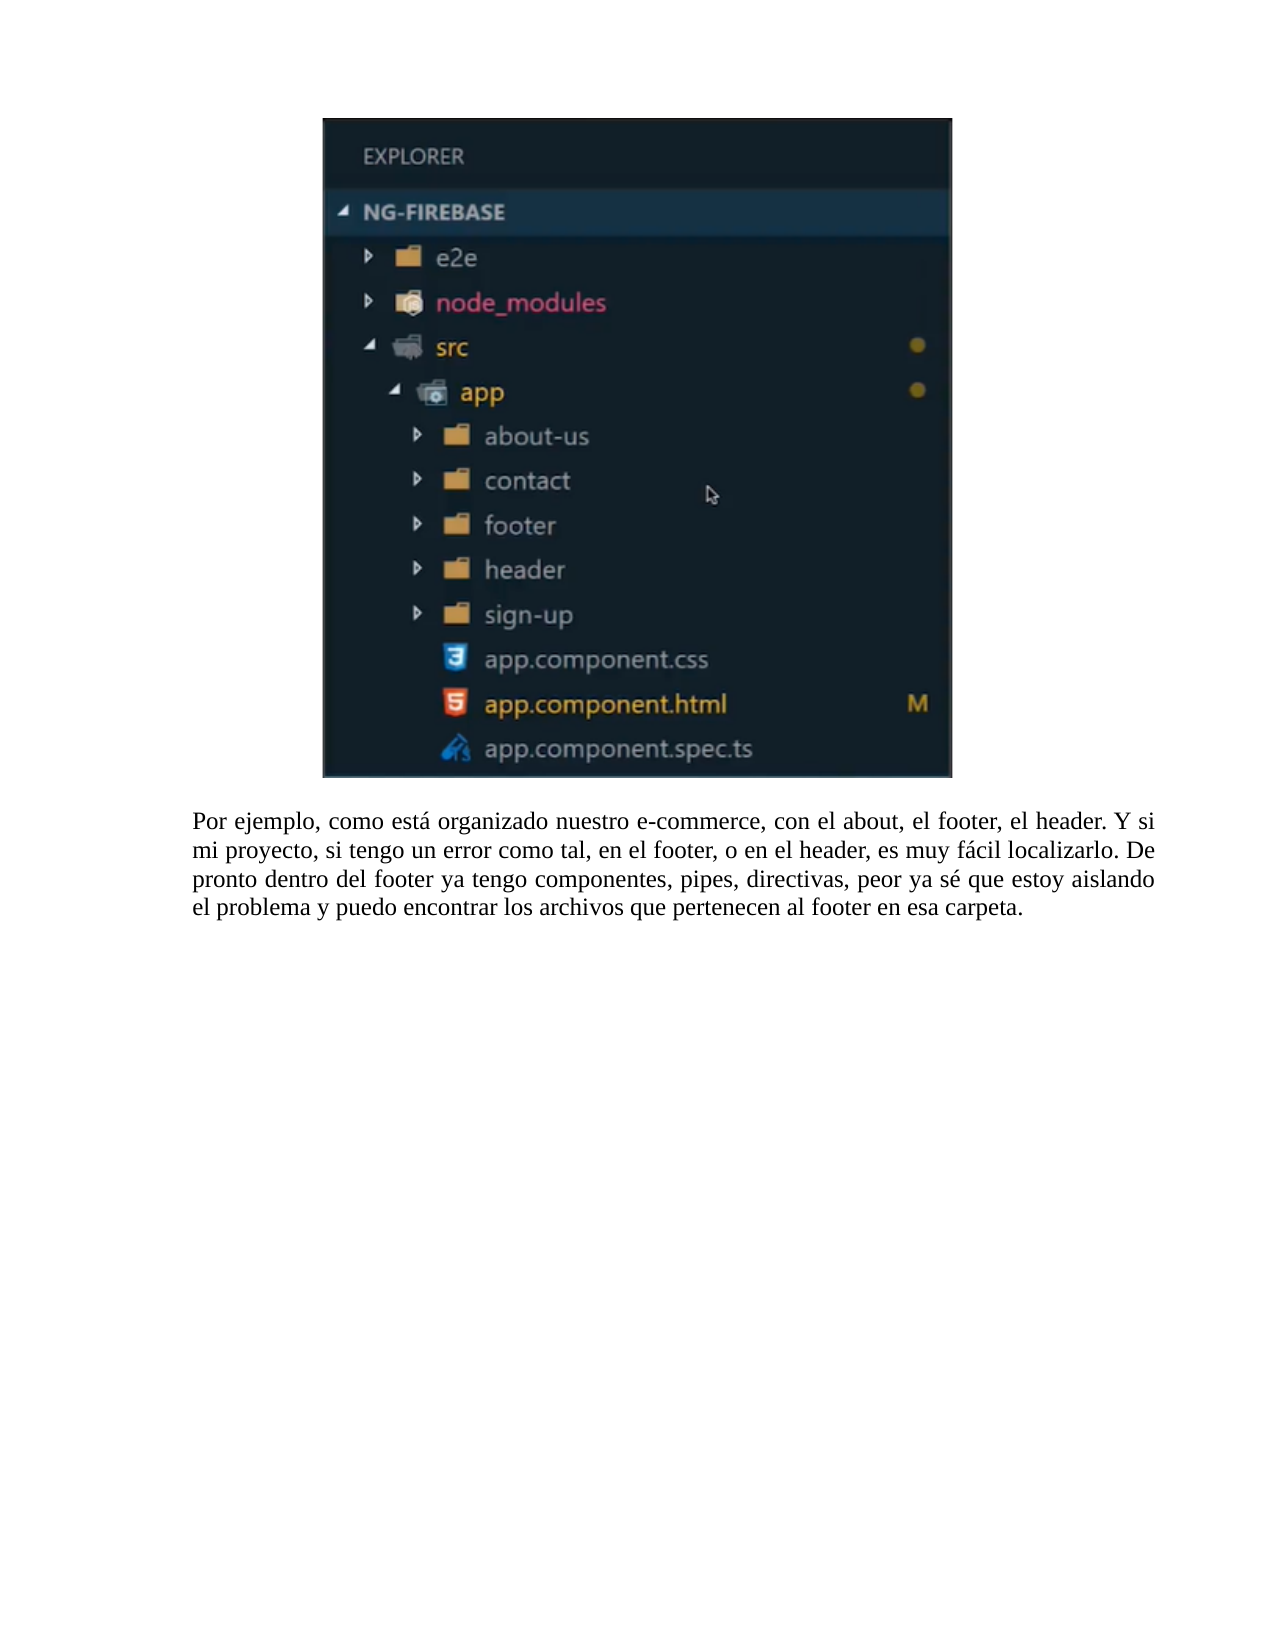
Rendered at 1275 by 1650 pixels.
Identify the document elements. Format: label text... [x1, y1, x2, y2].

text Por ejemplo, como está organizado nuestro e-commerce, con el about, el footer, el header. Y si mi proyecto, si tengo un error como tal, en el footer, o en el header, es muy fácil localizarlo. De pronto dentro del footer ya tengo componentes, pipes, directivas, peor ya sé que estoy aislando el problema y puedo encontrar los archivos que pertenecen al footer en esa carpeta. [192, 806, 1157, 921]
